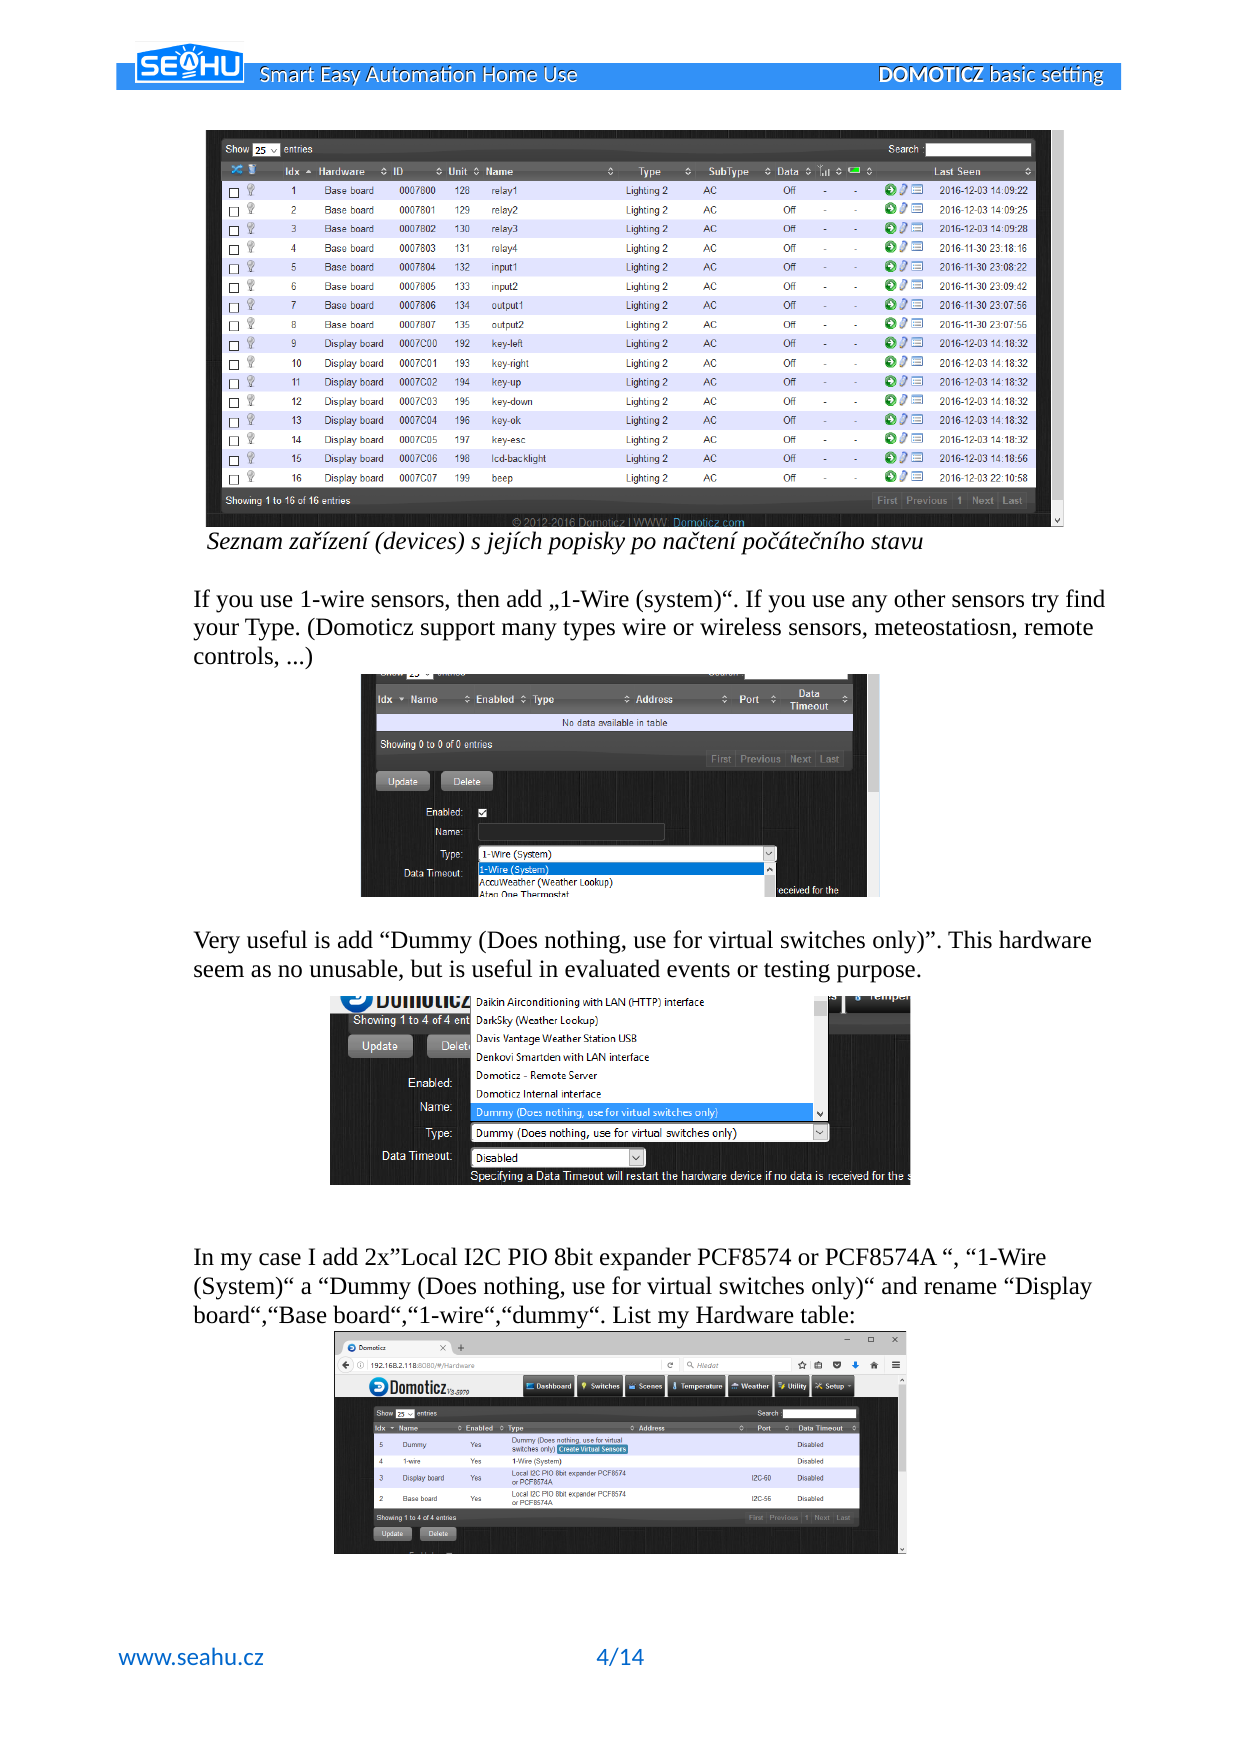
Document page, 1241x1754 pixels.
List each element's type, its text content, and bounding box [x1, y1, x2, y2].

list Seznam zařízení (devices) s jejích popisky po načtení počátečního stavu [207, 527, 1062, 555]
picture [330, 996, 911, 1185]
list Very useful is add “Dummy (Does nothing, use for virtual switches only)”. This hardware seem as no unusable, but is useful in evaluated events or testing purpose. In my case I add 2x”Local I2C PIO 8bit expander PCF8574 or PCF8574A “, “1-Wire (System)“ a “Dummy (Does nothing, use for virtual switches only)“ and rename “Display board“,“Base board“,“1-wire“,“dummy“. List my Hardware table: [156, 925, 1122, 1329]
list If you use 1-wire sensors, then add „1-Wire (system)“. If you use any other sensors try find your Type. (Domoticz support many types wire or wireless sensors, meteostatiosn, remote controls, ...) [156, 118, 1122, 670]
picture [334, 1331, 907, 1554]
picture [360, 674, 880, 897]
picture [135, 41, 245, 83]
picture [205, 130, 1064, 527]
